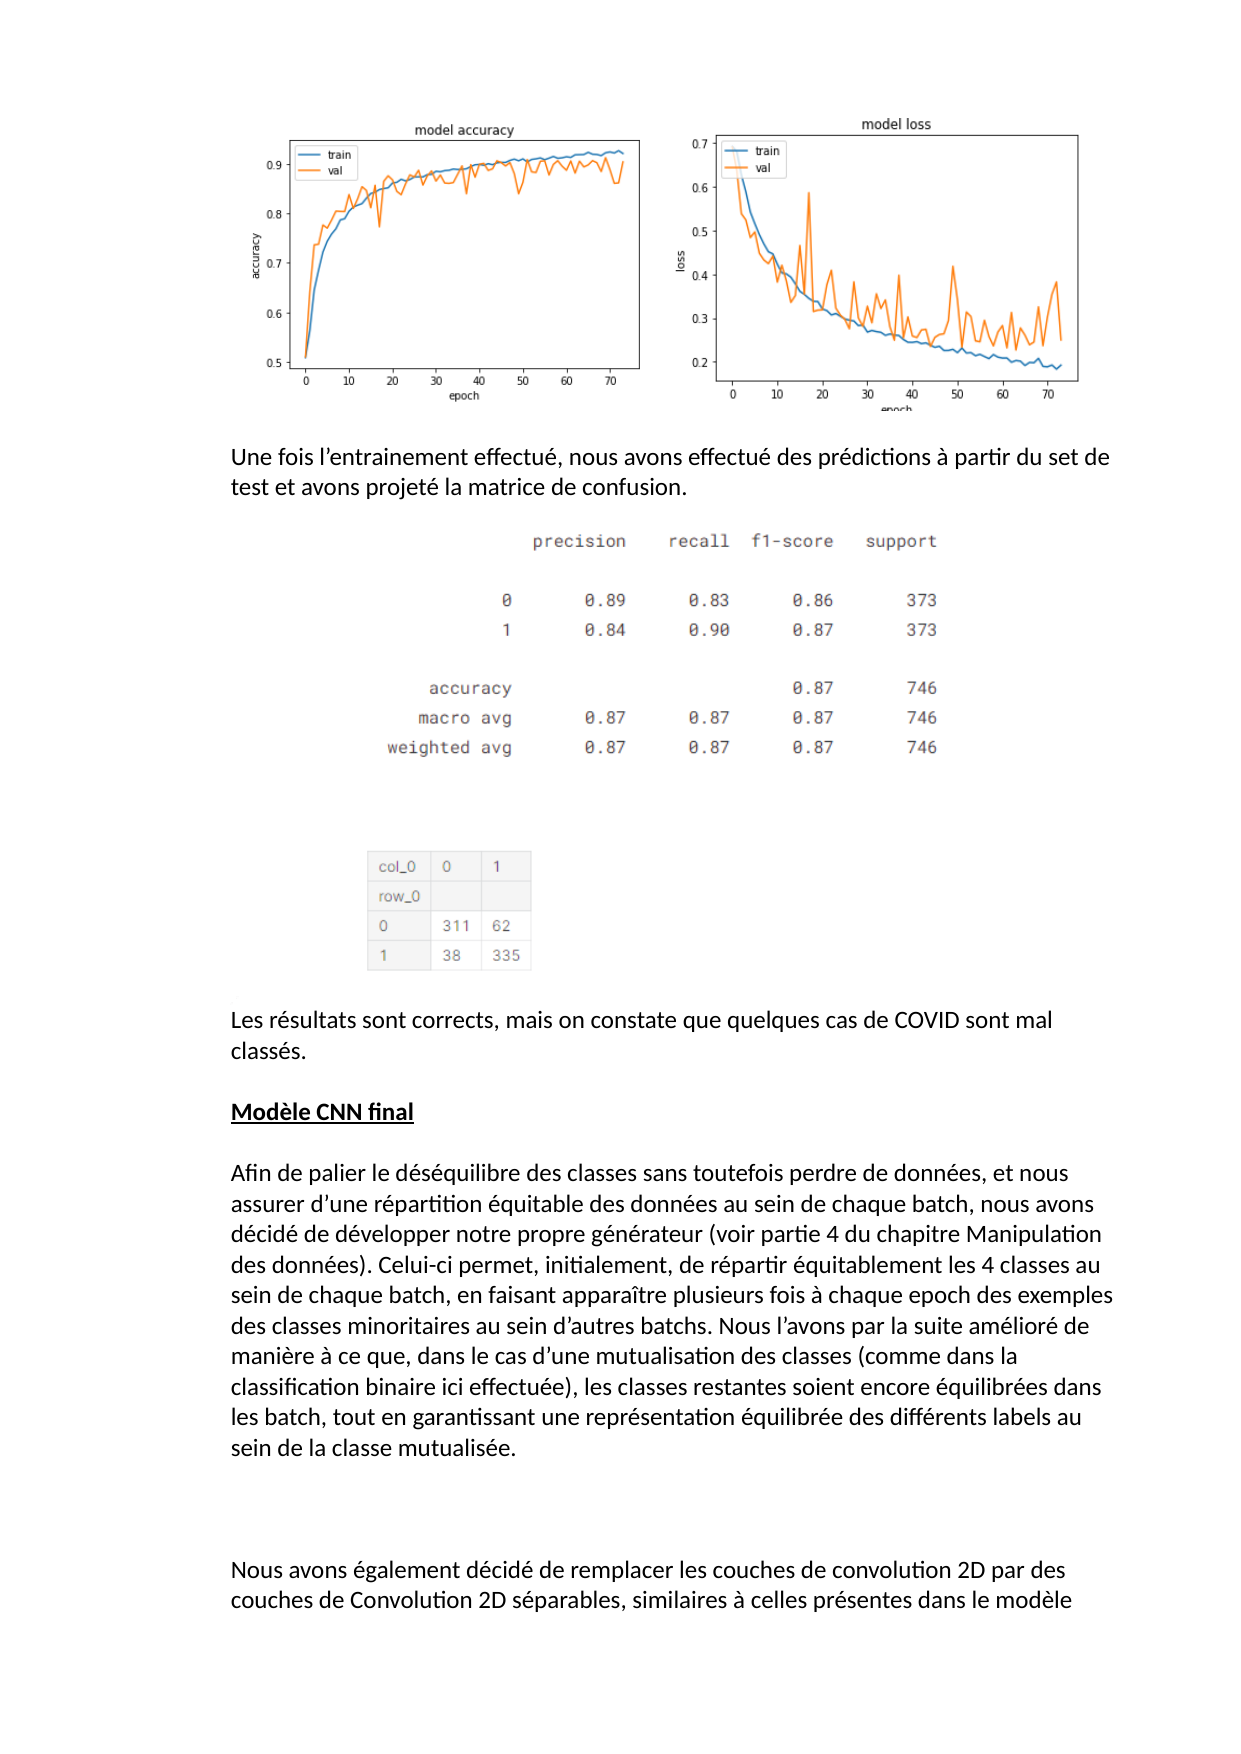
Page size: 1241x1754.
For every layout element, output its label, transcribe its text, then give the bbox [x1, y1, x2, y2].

picture [366, 526, 957, 972]
picture [230, 118, 1112, 411]
list Une fois l’entrainement effectué, nous avons effectué des prédictions à partir du set de test et avons projeté la matrice de confusion. Les résultats sont corrects, mais on constate que quelques cas de COVID sont mal classés. Modèle CNN final Afin de palier le déséquilibre des classes sans toutefois perdre de données, et nous assurer d’une répartition équitable des données au sein de chaque batch, nous avons décidé de développer notre propre générateur (voir partie 4 du chapitre Manipulation des données). Celui-ci permet, initialement, de répartir équitablement les 4 classes au sein de chaque batch, en faisant apparaître plusieurs fois à chaque epoch des exemples des classes minoritaires au sein d’autres batchs. Nous l’avons par la suite amélioré de manière à ce que, dans le cas d’une mutualisation des classes (comme dans la classification binaire ici effectuée), les classes restantes soient encore équilibrées dans les batch, tout en garantissant une représentation équilibrée des différents labels au sein de la classe mutualisée. Nous avons également décidé de remplacer les couches de convolution 2D par des couches de Convolution 2D séparables, similaires à celles présentes dans le modèle [193, 118, 1122, 1615]
